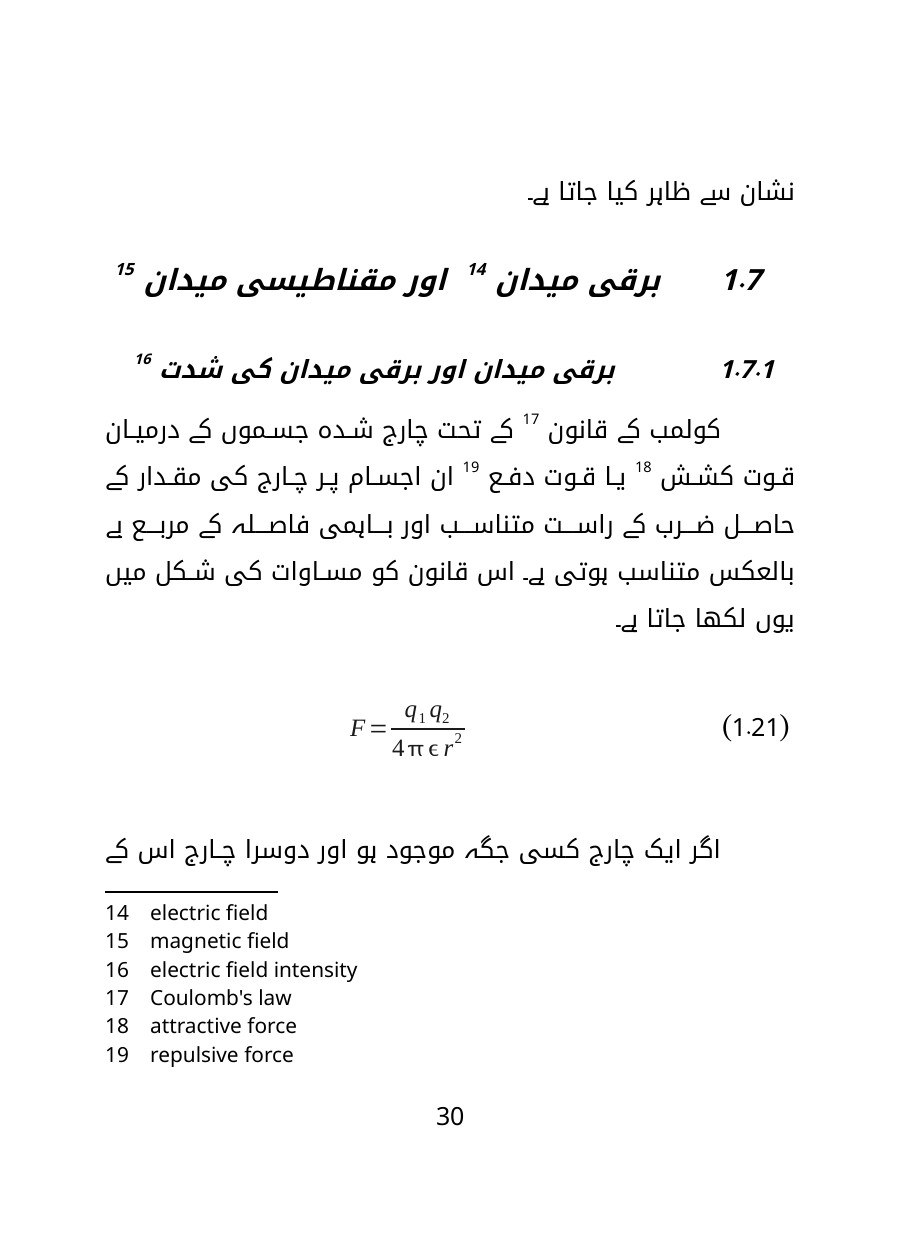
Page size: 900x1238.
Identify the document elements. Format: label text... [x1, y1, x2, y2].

text اگر ایک چارج کسی جگہ موجود ہو اور دوسرا چارج اس کے [105, 826, 795, 874]
text repulsive force [105, 1040, 795, 1068]
subtitle برقی میدان اور برقی میدان کی شدت [105, 346, 718, 394]
text کولمب کے قانون کے تحت چارج شدہ جسموں کے درمیان قوت کشش یا قوت دفع ان اجسام پر چارج کی مقدار کے حاصل ضرب کے راست متناسب اور باہمی فاصلہ کے مربع بے بالعکس متناسب ہوتی ہے۔ اس قانون کو مساوات کی شکل میں یوں لکھا جاتا ہے۔ [105, 406, 795, 643]
list electric field intensity [105, 955, 795, 983]
text نشان سے ظاہر کیا جاتا ہے۔ [105, 168, 795, 216]
text attractive force [105, 1012, 795, 1040]
subtitle برقی میدان اور مقناطیسی میدان [105, 253, 720, 309]
list electric field [105, 898, 795, 926]
text Coulomb's law [105, 983, 795, 1012]
list magnetic field [105, 926, 795, 955]
table_header (1.21) [700, 690, 795, 780]
table_header [105, 690, 700, 780]
